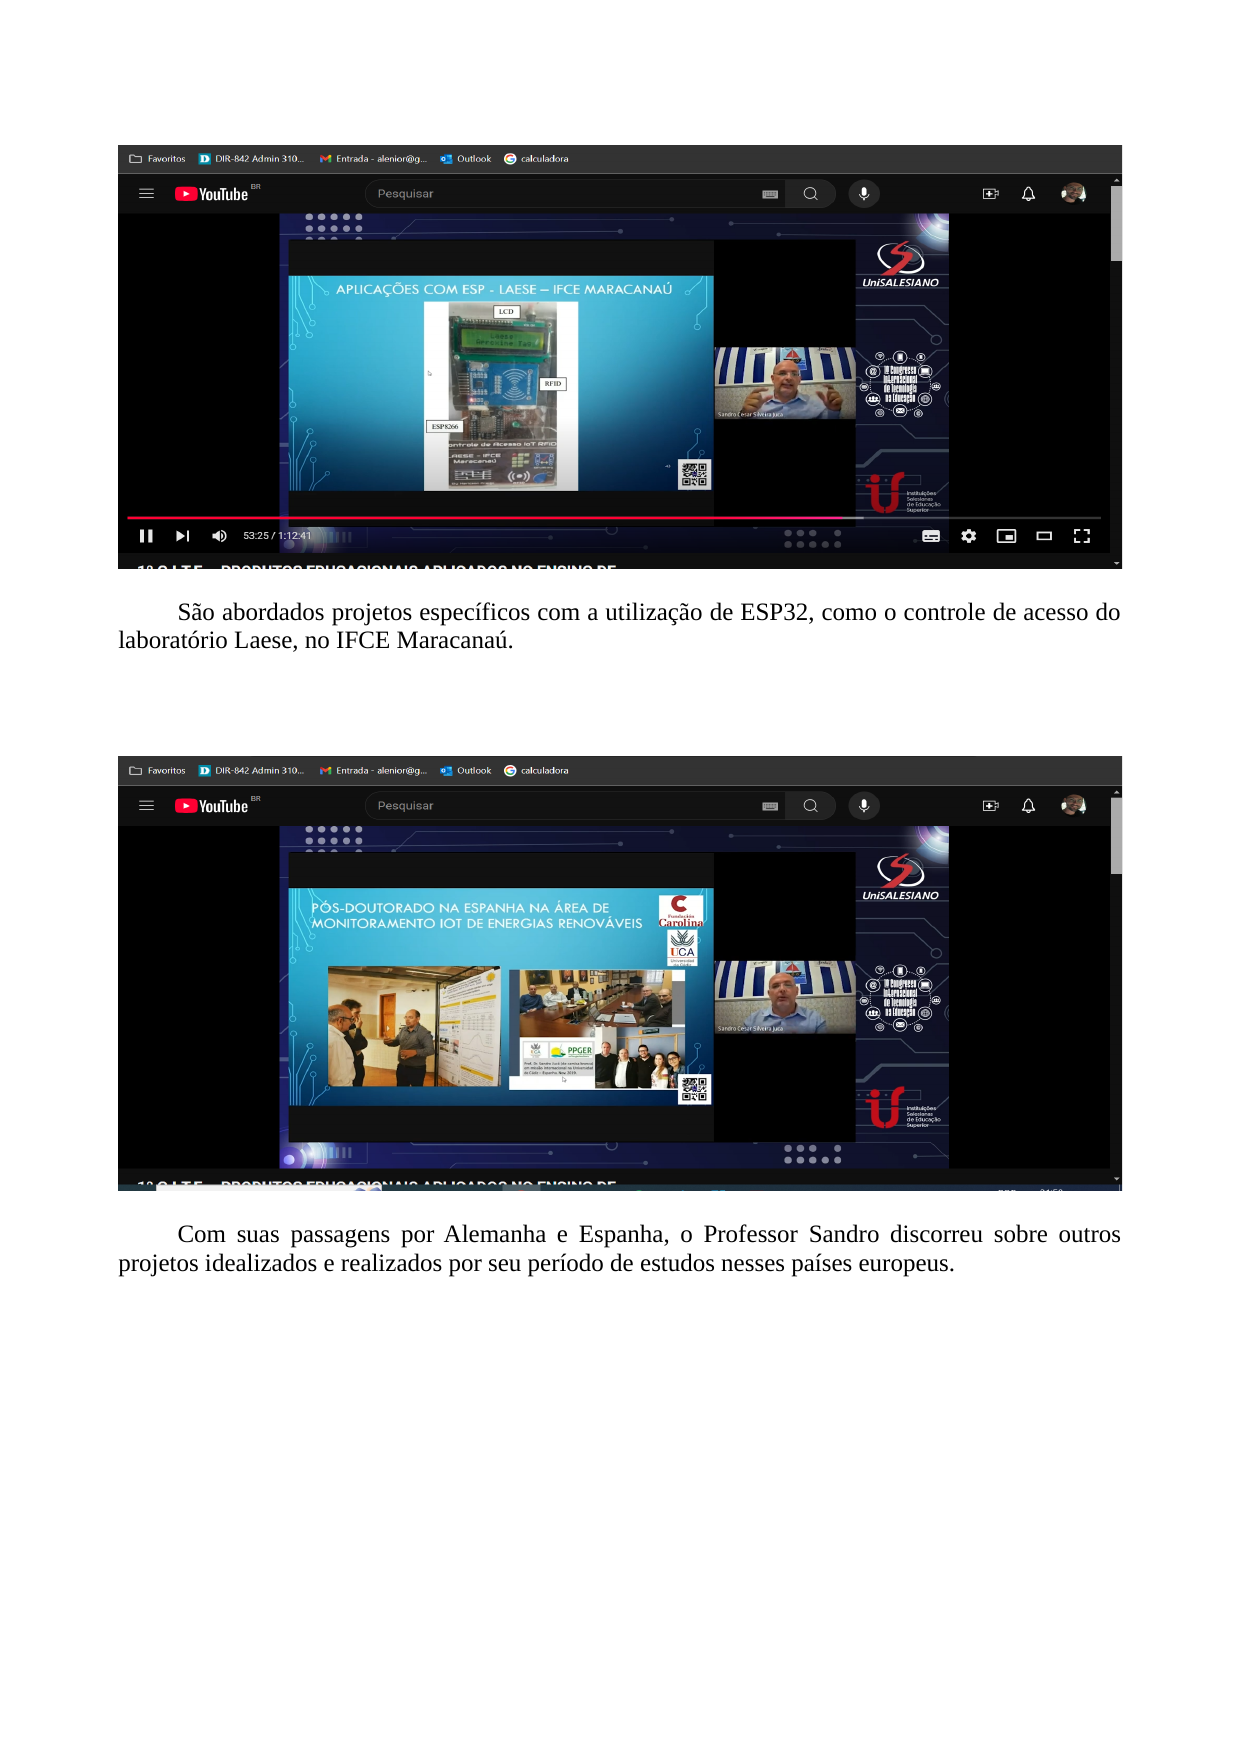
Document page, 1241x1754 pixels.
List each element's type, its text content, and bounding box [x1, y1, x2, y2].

text São abordados projetos específicos com a utilização de ESP32, como o controle de acesso do laboratório Laese, no IFCE Maracanaú. [118, 597, 1122, 654]
picture [118, 145, 1123, 569]
picture [118, 756, 1123, 1191]
text Com suas passagens por Alemanha e Espanha, o Professor Sandro discorreu sobre outros projetos idealizados e realizados por seu período de estudos nesses países europeus. [118, 1219, 1122, 1277]
